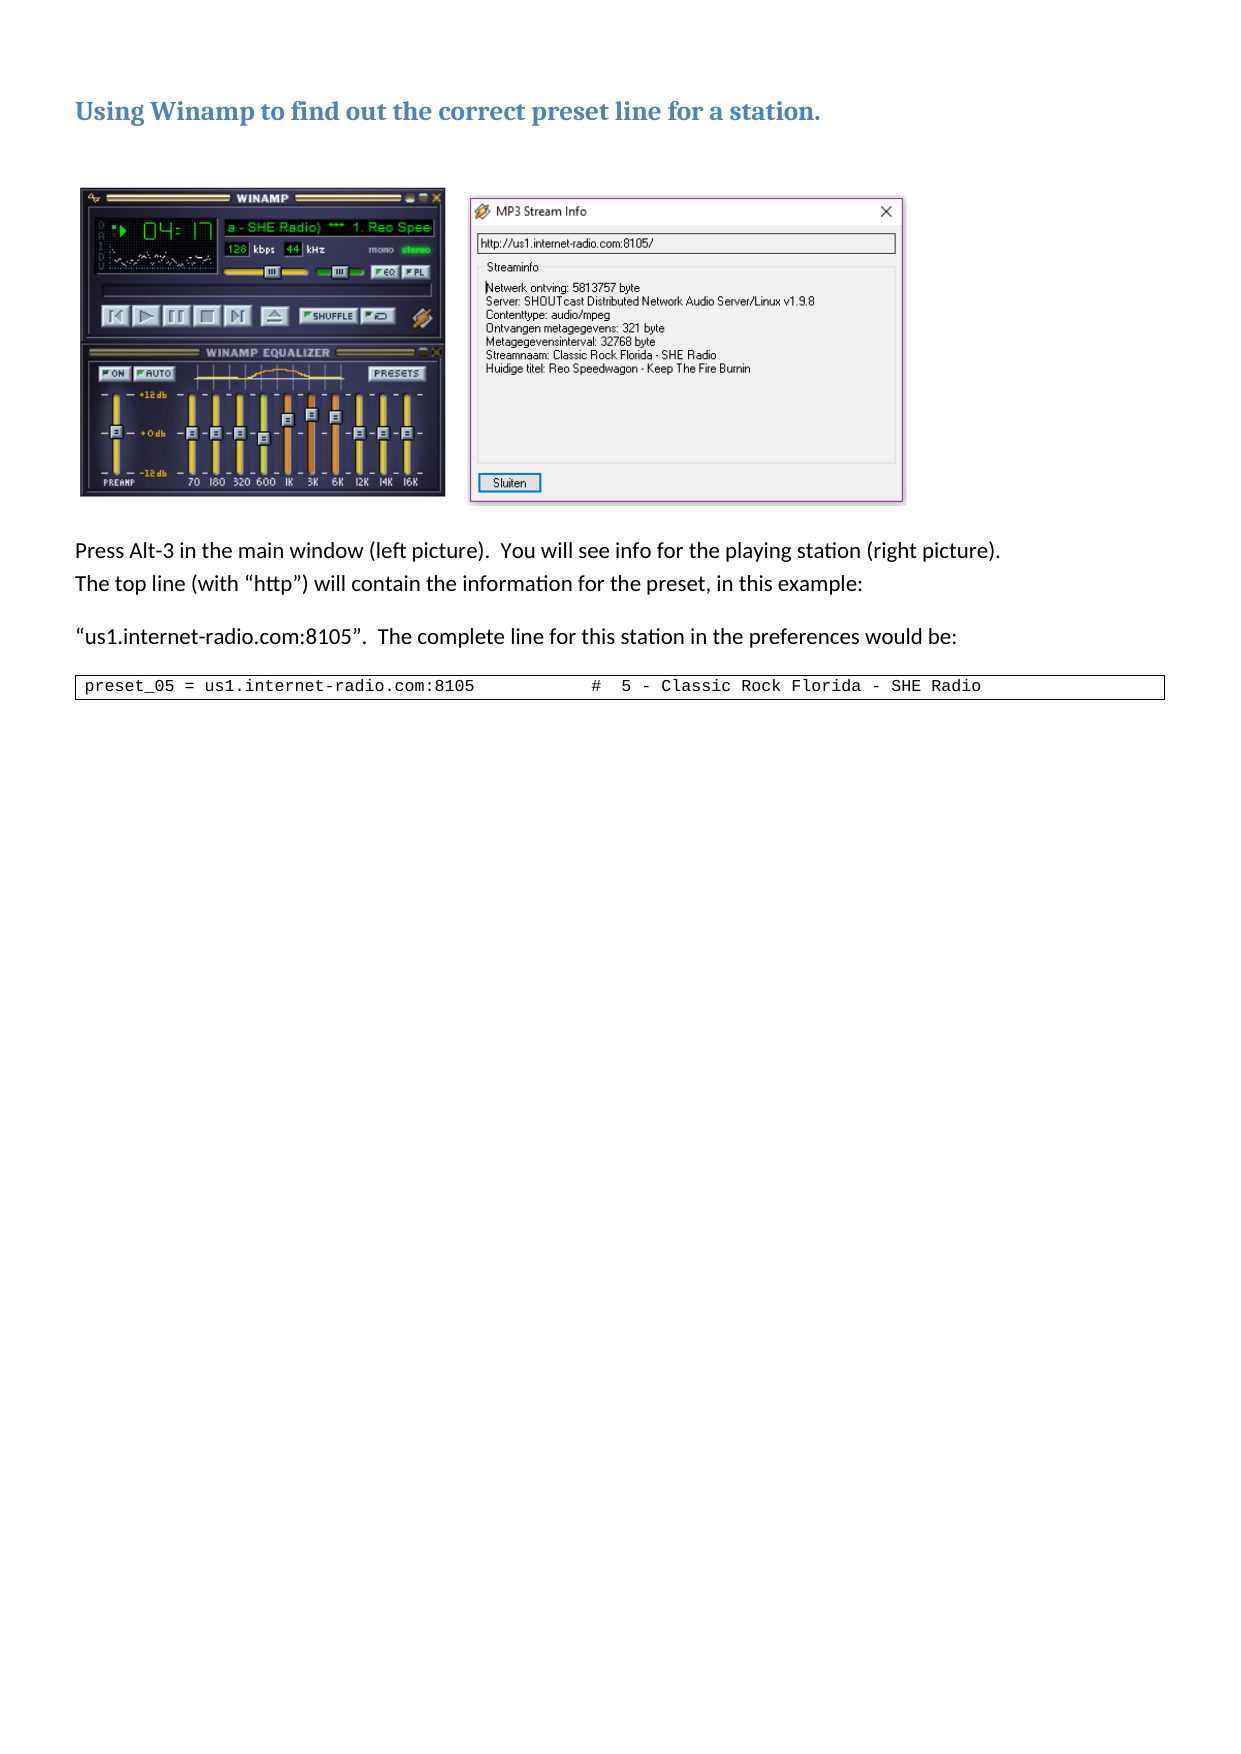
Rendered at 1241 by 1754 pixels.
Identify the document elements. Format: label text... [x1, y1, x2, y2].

picture [75, 184, 452, 506]
text Press Alt-3 in the main window (left picture). You will see info for the playing station (right picture). The top line (with “http”) will contain the information for the preset, in this example: [75, 537, 1165, 597]
text preset_05 = us1.internet-radio.com:8105 # 5 - Classic Rock Florida - SHE Radio [76, 676, 1164, 699]
subtitle Using Winamp to find out the correct preset line for a station. [75, 96, 1165, 127]
text “us1.internet-radio.com:8105”. The complete line for this station in the preferences would be: [75, 622, 1165, 650]
picture [467, 195, 907, 506]
